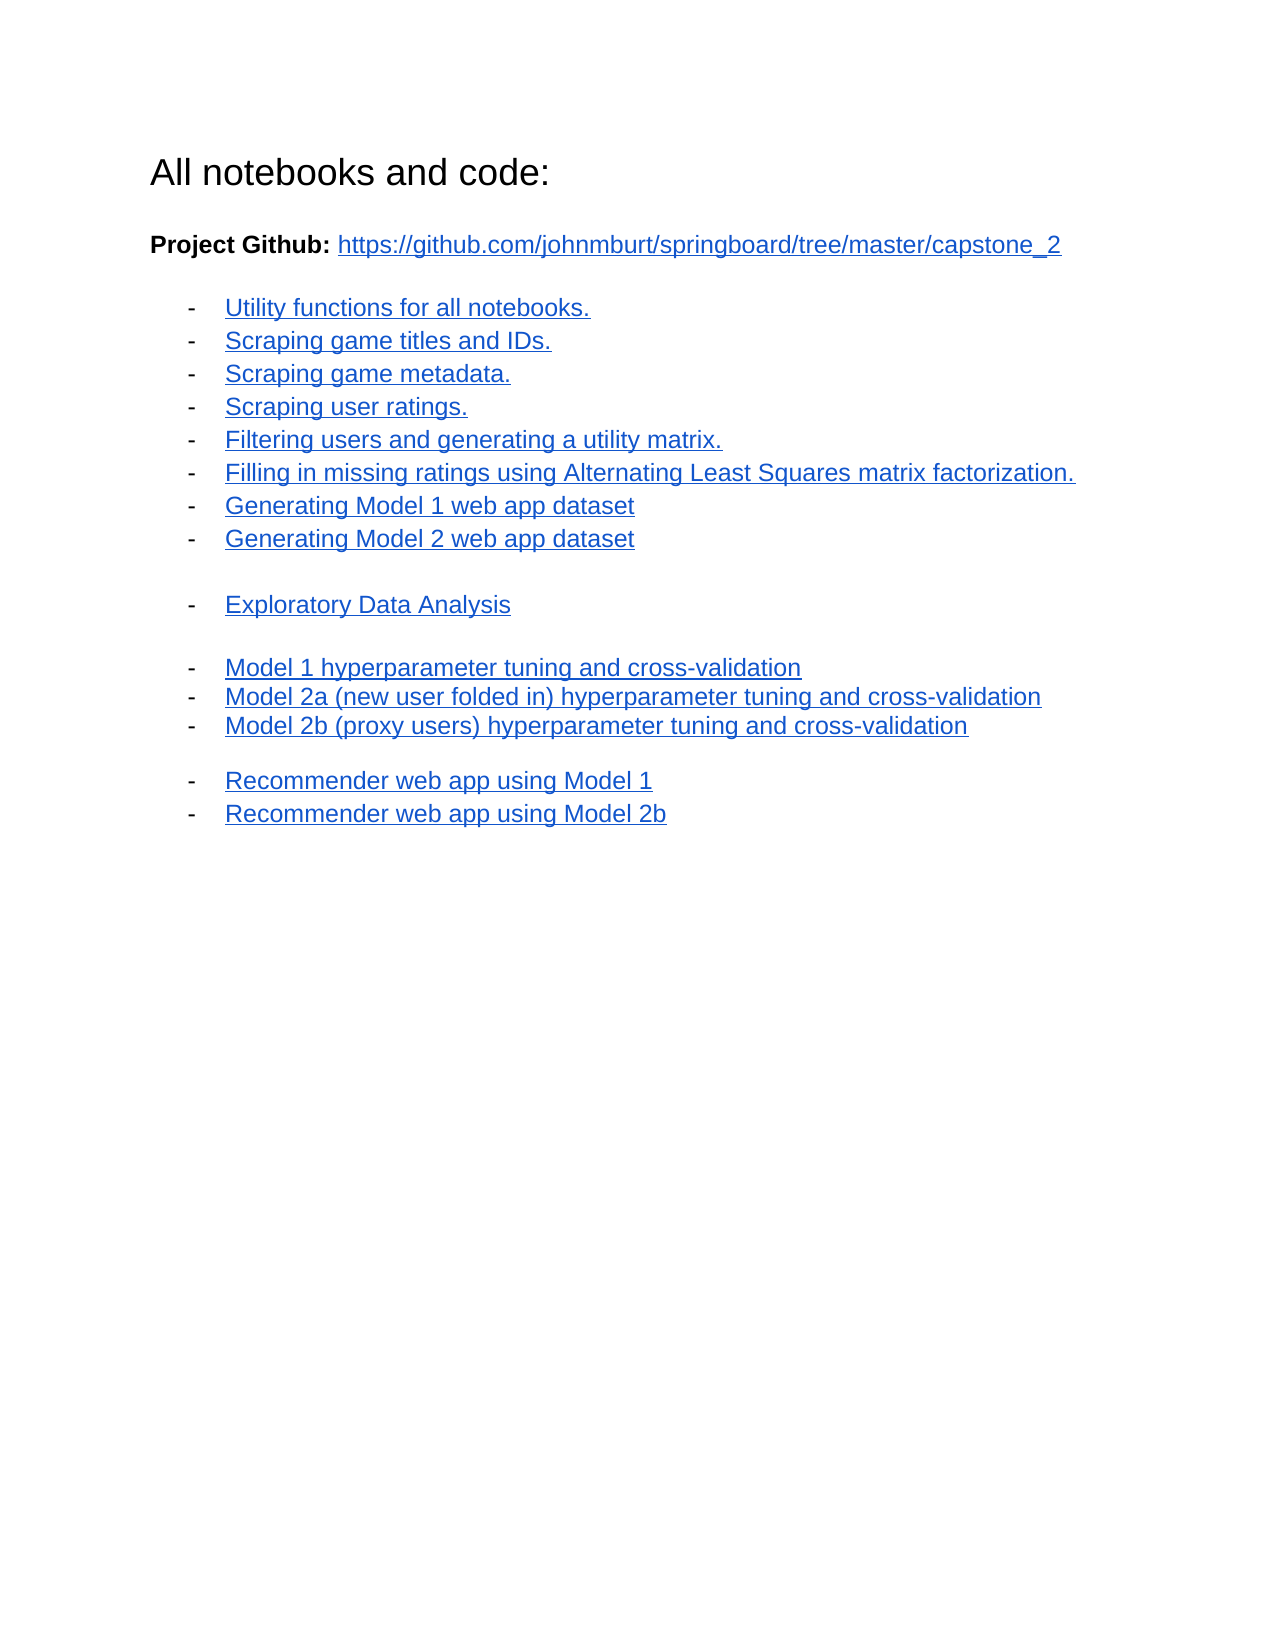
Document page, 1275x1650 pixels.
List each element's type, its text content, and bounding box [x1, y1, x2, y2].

list Scraping user ratings. [187, 392, 1125, 421]
text Project Github: https://github.com/johnmburt/springboard/tree/master/capstone_2 [150, 230, 1125, 258]
list Model 1 hyperparameter tuning and cross-validation [187, 653, 1125, 682]
list Filling in missing ratings using Alternating Least Squares matrix factorization. [187, 458, 1125, 487]
list Recommender web app using Model 1 [187, 766, 1125, 795]
list Scraping game metadata. [187, 359, 1125, 388]
text All notebooks and code: [150, 150, 1125, 193]
list Model 2b (proxy users) hyperparameter tuning and cross-validation [187, 711, 1125, 740]
list Generating Model 2 web app dataset [187, 524, 1125, 553]
list Utility functions for all notebooks. [187, 293, 1125, 322]
list Filtering users and generating a utility matrix. [187, 425, 1125, 454]
list Model 2a (new user folded in) hyperparameter tuning and cross-validation [187, 682, 1125, 711]
list Generating Model 1 web app dataset [187, 491, 1125, 520]
list Scraping game titles and IDs. [187, 326, 1125, 355]
list Recommender web app using Model 2b [187, 799, 1125, 828]
list Exploratory Data Analysis [187, 590, 1125, 619]
